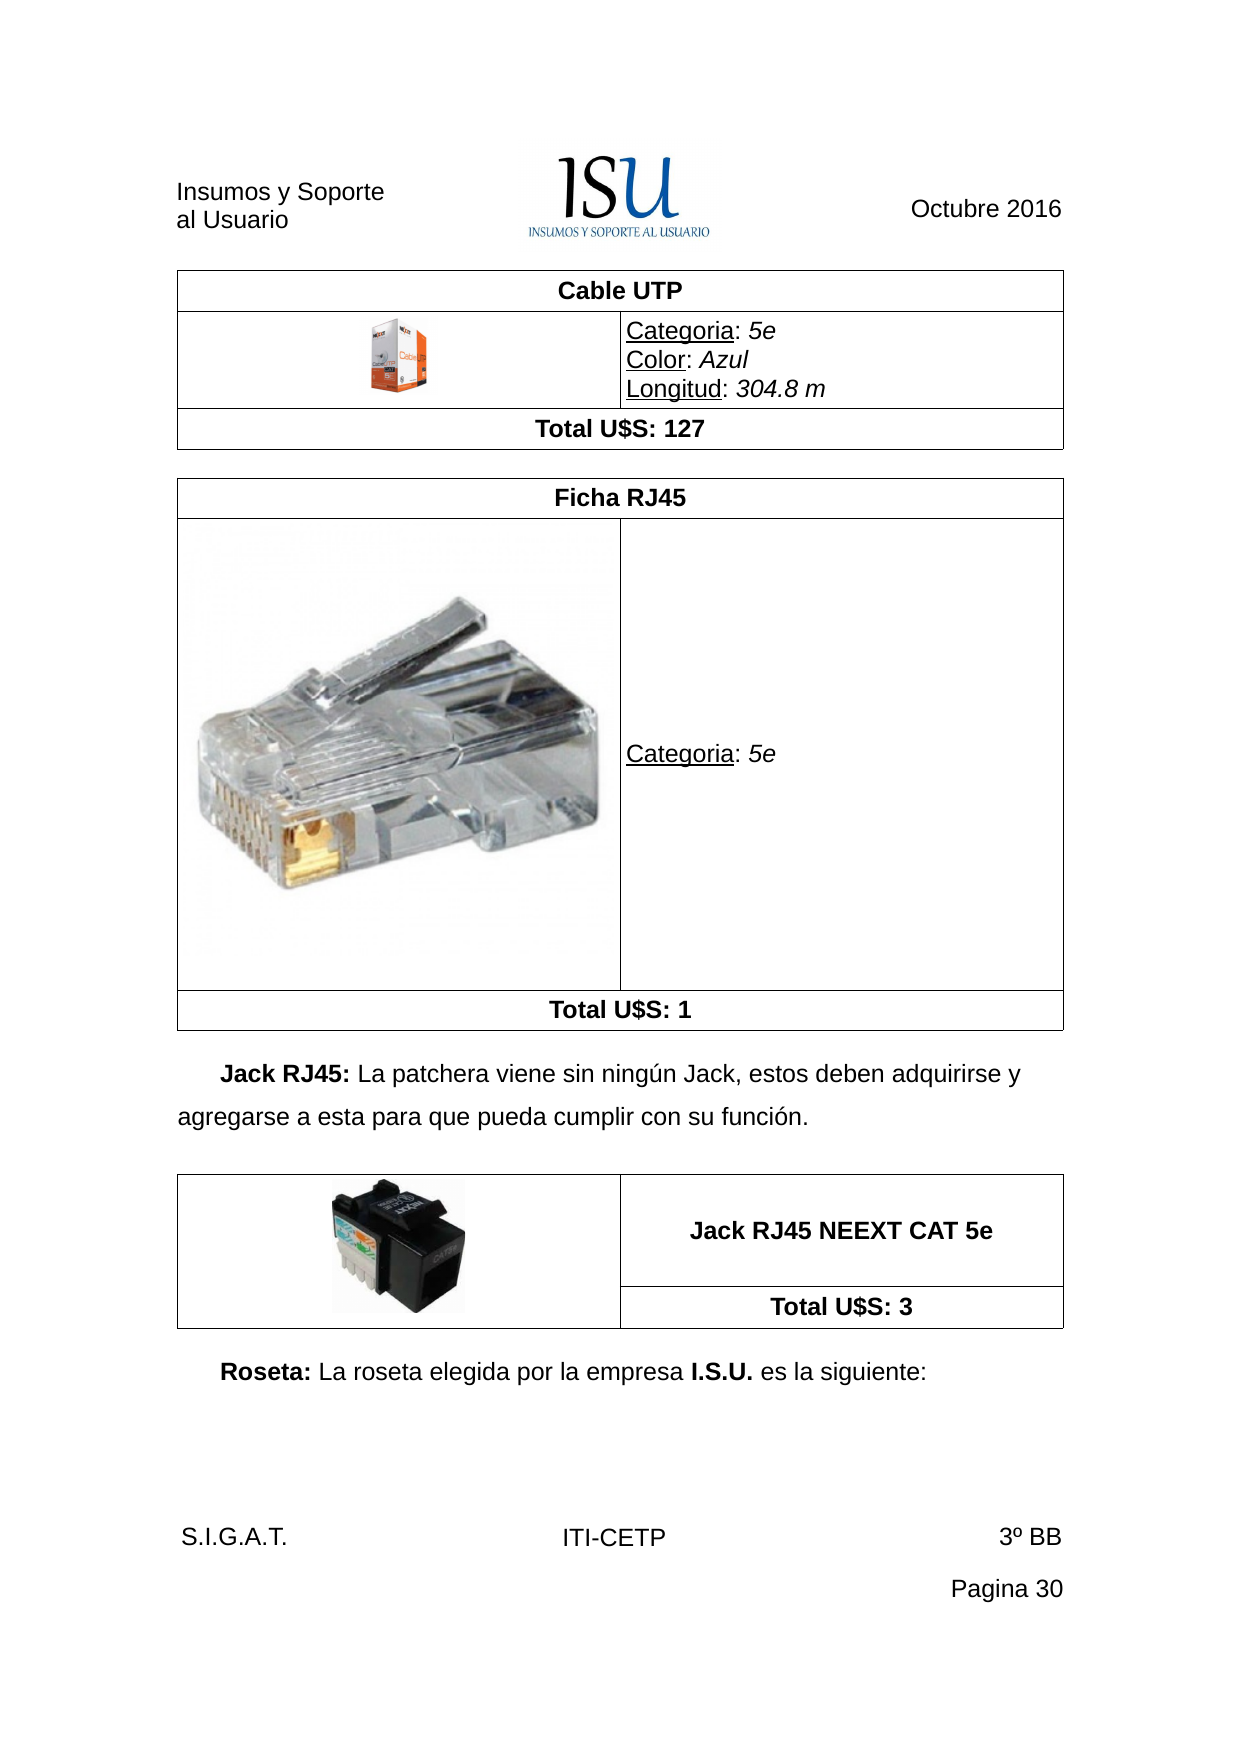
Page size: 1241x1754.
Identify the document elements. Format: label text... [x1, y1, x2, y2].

table_header Jack RJ45 NEEXT CAT 5e [621, 1175, 1063, 1286]
table_cell Total U$S: 127 [178, 409, 1063, 449]
table_cell Categoria: 5e Color: Azul Longitud: 304.8 m [621, 312, 1063, 408]
table_header [178, 1313, 620, 1328]
table_header [465, 1180, 620, 1312]
table_cell Total U$S: 1 [178, 991, 1063, 1030]
table_header Cable UTP [178, 271, 1063, 311]
text Jack RJ45: La patchera viene sin ningún Jack, estos deben adquirirse y agregarse a esta para que pueda cumplir con su función. [177, 1059, 1063, 1131]
table_header [178, 1180, 332, 1312]
table_header Ficha RJ45 [178, 479, 1063, 518]
table_cell [178, 519, 620, 989]
picture [182, 523, 615, 956]
table_cell Total U$S: 3 [621, 1287, 1063, 1328]
picture [359, 316, 438, 395]
table_cell Categoria: 5e [621, 519, 1063, 989]
picture [517, 138, 723, 252]
table_cell [178, 312, 620, 408]
text Roseta: La roseta elegida por la empresa I.S.U. es la siguiente: [177, 1357, 1063, 1386]
table_header [178, 1175, 620, 1179]
picture [332, 1179, 465, 1313]
